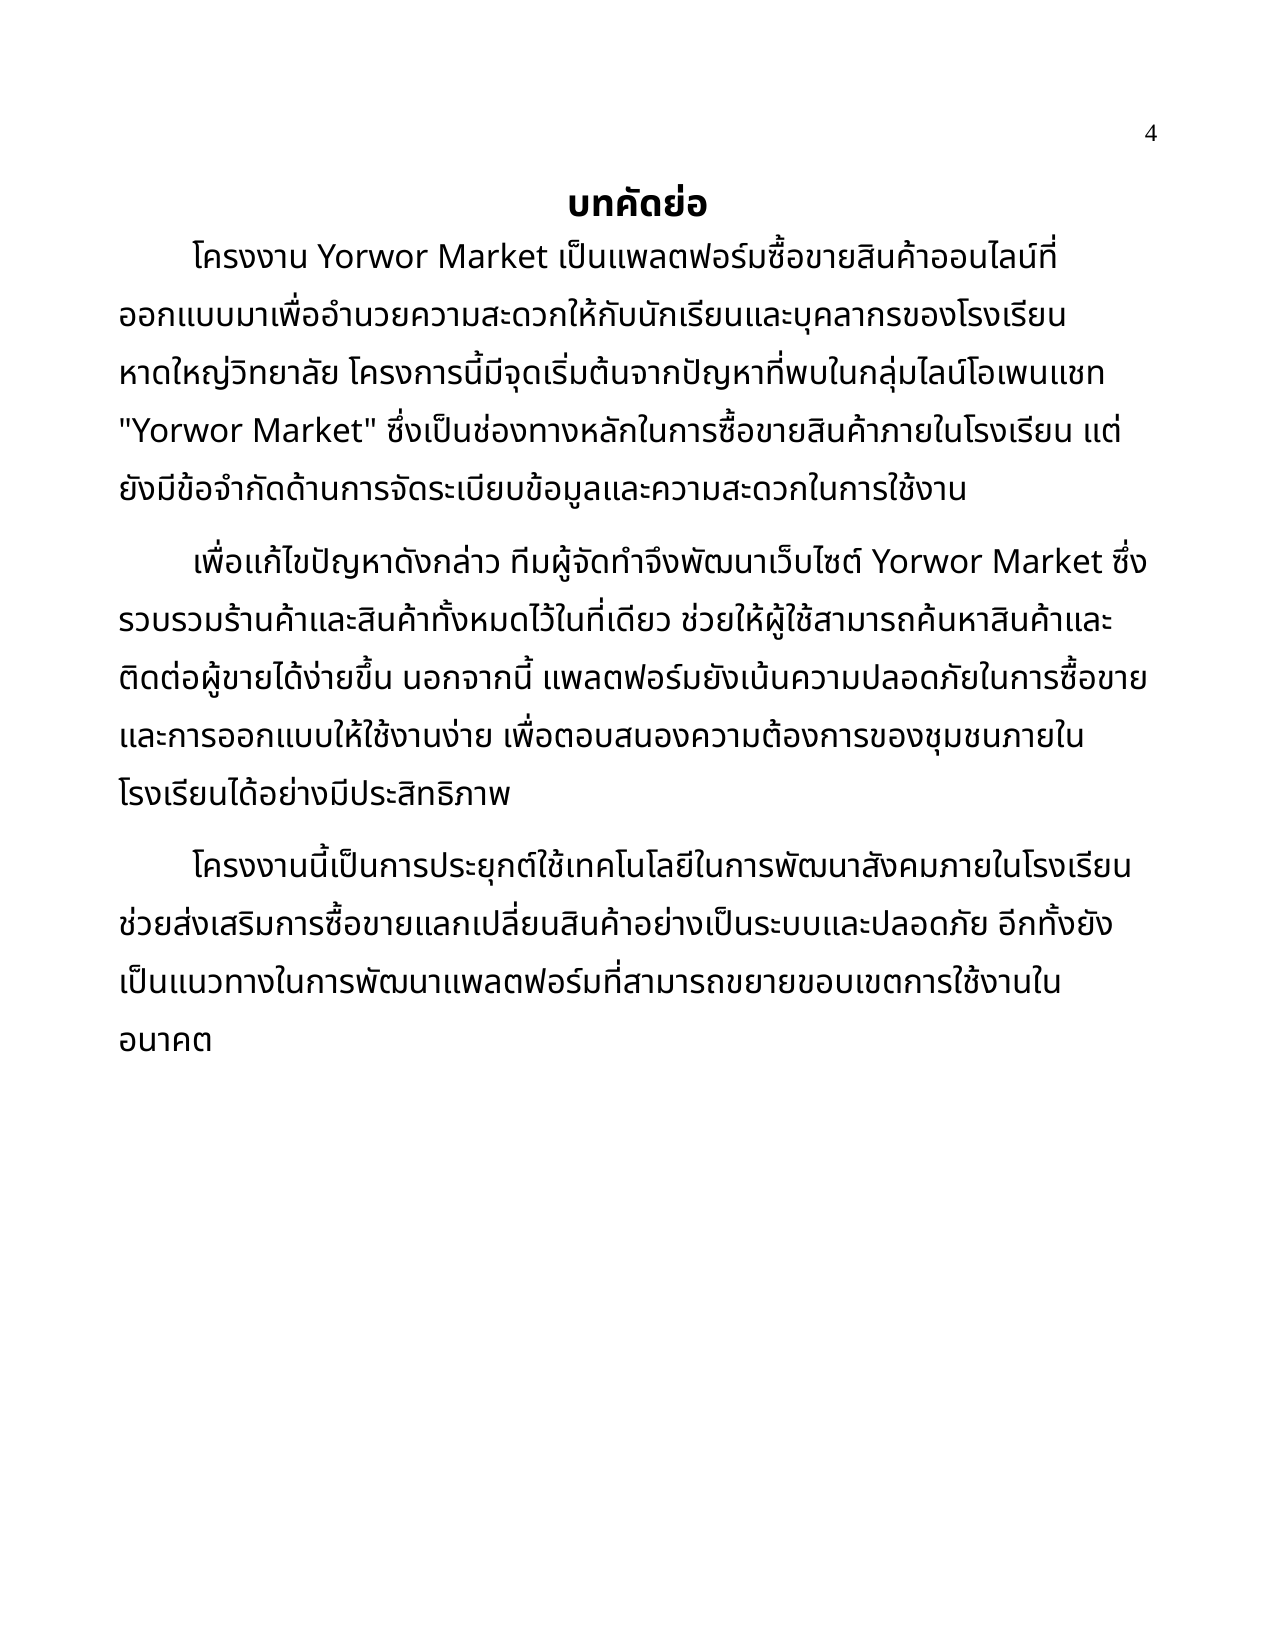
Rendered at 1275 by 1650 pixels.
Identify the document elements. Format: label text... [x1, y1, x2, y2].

text โครงงานนี้เป็นการประยุกต์ใช้เทคโนโลยีในการพัฒนาสังคมภายในโรงเรียน ช่วยส่งเสริมการซื้อขายแลกเปลี่ยนสินค้าอย่างเป็นระบบและปลอดภัย อีกทั้งยังเป็นแนวทางในการพัฒนาแพลตฟอร์มที่สามารถขยายขอบเขตการใช้งานในอนาคต [118, 842, 1157, 1066]
text เพื่อแก้ไขปัญหาดังกล่าว ทีมผู้จัดทำจึงพัฒนาเว็บไซต์ Yorwor Market ซึ่งรวบรวมร้านค้าและสินค้าทั้งหมดไว้ในที่เดียว ช่วยให้ผู้ใช้สามารถค้นหาสินค้าและติดต่อผู้ขายได้ง่ายขึ้น นอกจากนี้ แพลตฟอร์มยังเน้นความปลอดภัยในการซื้อขาย และการออกแบบให้ใช้งานง่าย เพื่อตอบสนองความต้องการของชุมชนภายในโรงเรียนได้อย่างมีประสิทธิภาพ [118, 538, 1157, 820]
text โครงงาน Yorwor Market เป็นแพลตฟอร์มซื้อขายสินค้าออนไลน์ที่ออกแบบมาเพื่ออำนวยความสะดวกให้กับนักเรียนและบุคลากรของโรงเรียนหาดใหญ่วิทยาลัย โครงการนี้มีจุดเริ่มต้นจากปัญหาที่พบในกลุ่มไลน์โอเพนแชท "Yorwor Market" ซึ่งเป็นช่องทางหลักในการซื้อขายสินค้าภายในโรงเรียน แต่ยังมีข้อจำกัดด้านการจัดระเบียบข้อมูลและความสะดวกในการใช้งาน [118, 233, 1157, 516]
text บทคัดย่อ [118, 176, 1157, 233]
